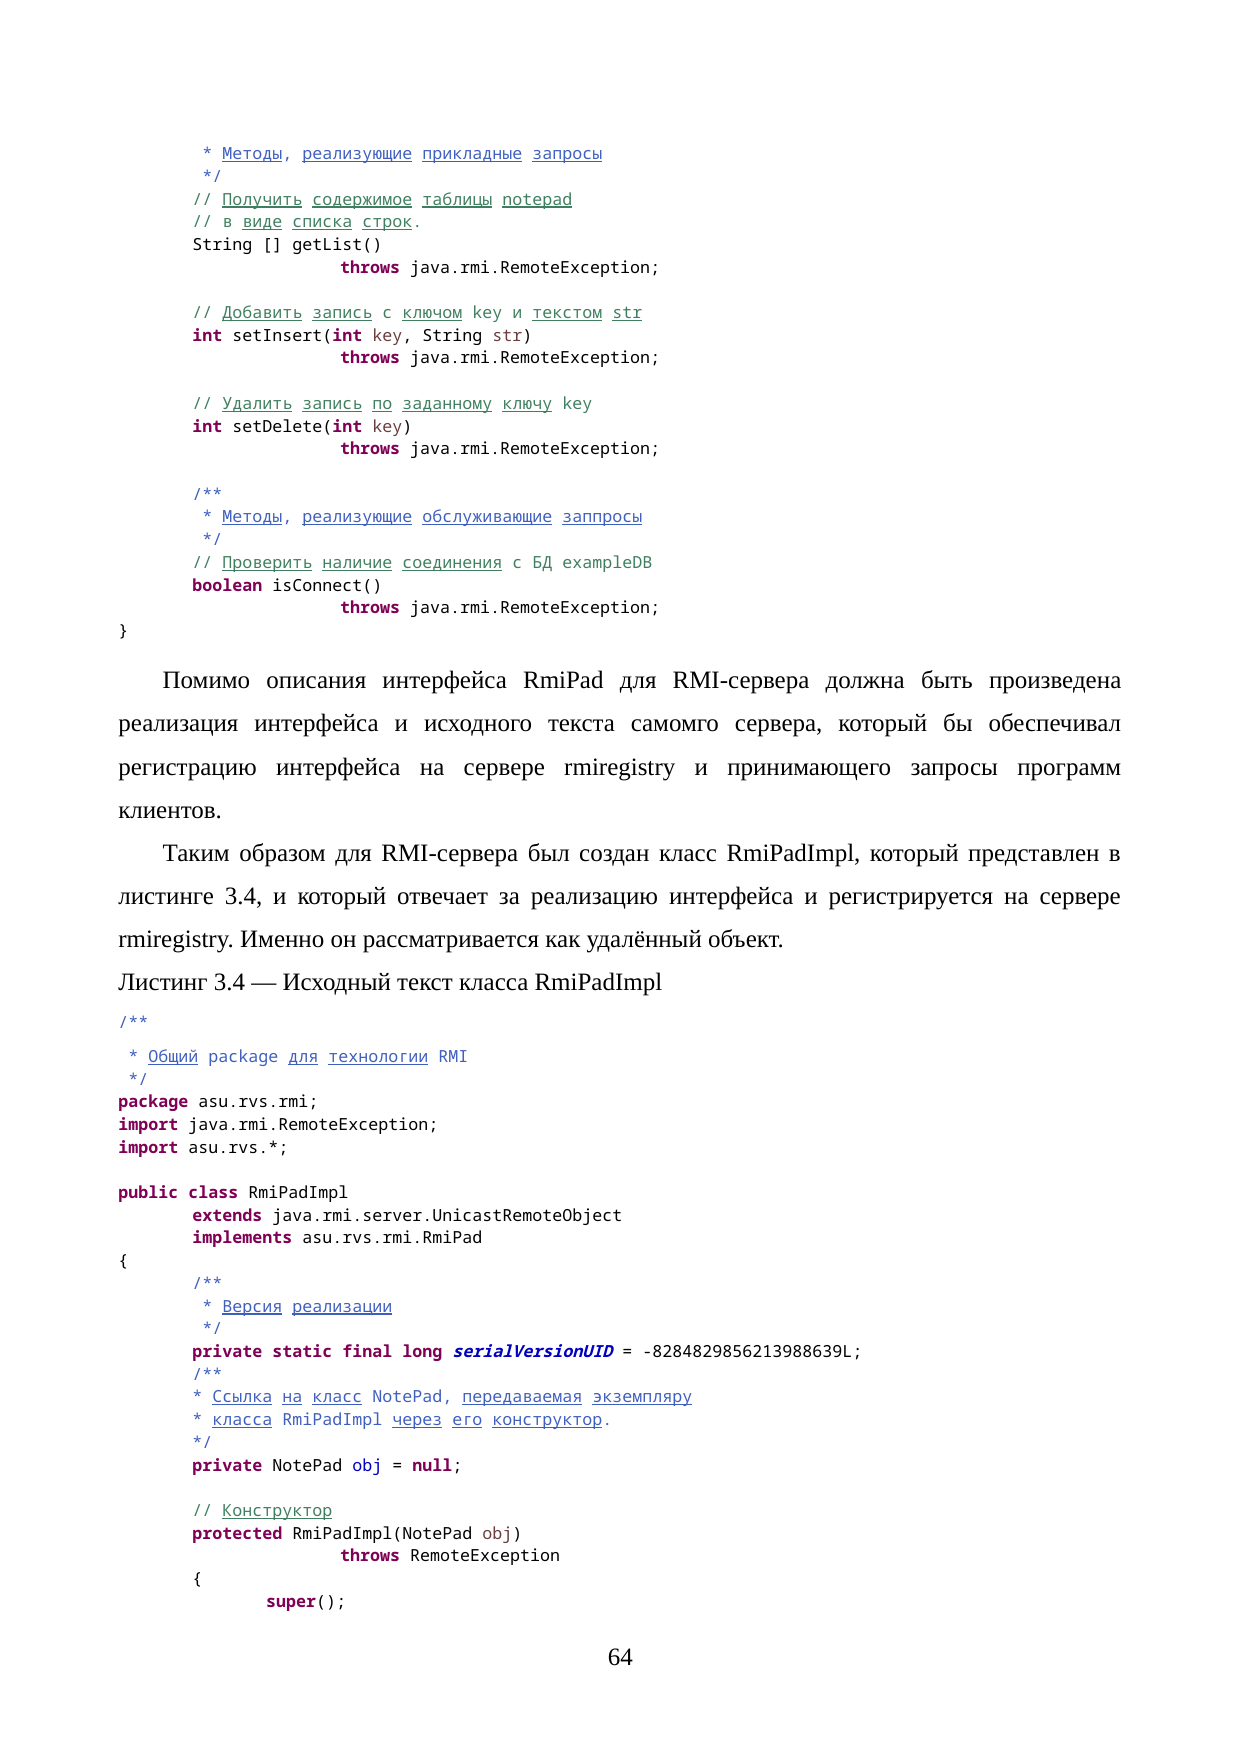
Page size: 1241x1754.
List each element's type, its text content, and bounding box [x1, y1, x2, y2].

text import java.rmi.RemoteException; [118, 1113, 1122, 1135]
text /** [118, 1362, 1122, 1385]
text // в виде списка строк. [118, 210, 1122, 233]
text Помимо описания интерфейса RmiPad для RMI-сервера должна быть произведена реализация интерфейса и исходного текста самомго сервера, который бы обеспечивал регистрацию интерфейса на сервере rmiregistry и принимающего запросы программ клиентов. [118, 665, 1122, 823]
text throws RemoteException [118, 1544, 1122, 1567]
text String [] getList() [118, 233, 1122, 255]
text int setDelete(int key) [118, 414, 1122, 437]
text { [118, 1567, 1122, 1589]
text private NotePad obj = null; [118, 1453, 1122, 1476]
text // Проверить наличие соединения с БД exampleDB [118, 551, 1122, 573]
text throws java.rmi.RemoteException; [118, 255, 1122, 278]
text extends java.rmi.server.UnicastRemoteObject [118, 1203, 1122, 1226]
text throws java.rmi.RemoteException; [118, 596, 1122, 619]
text protected RmiPadImpl(NotePad obj) [118, 1521, 1122, 1544]
text import asu.rvs.*; [118, 1135, 1122, 1158]
text // Конструктор [118, 1499, 1122, 1521]
text * Версия реализации [118, 1294, 1122, 1317]
text throws java.rmi.RemoteException; [118, 437, 1122, 460]
text /** [118, 482, 1122, 505]
text */ [118, 528, 1122, 551]
text boolean isConnect() [118, 573, 1122, 596]
text * Методы, реализующие прикладные запросы [118, 142, 1122, 164]
text } [118, 619, 1122, 641]
text int setInsert(int key, String str) [118, 323, 1122, 346]
text package asu.rvs.rmi; [118, 1090, 1122, 1113]
text public class RmiPadImpl [118, 1181, 1122, 1203]
text { [118, 1249, 1122, 1272]
text Таким образом для RMI-сервера был создан класс RmiPadImpl, который представлен в листинге 3.4, и который отвечает за реализацию интерфейса и регистрируется на сервере rmiregistry. Именно он рассматривается как удалённый объект. [118, 838, 1122, 953]
text */ [118, 1067, 1122, 1090]
text /** [118, 1010, 1122, 1033]
text */ [118, 1317, 1122, 1340]
text Листинг 3.4 — Исходный текст класса RmiPadImpl [118, 967, 1122, 996]
text // Добавить запись с ключом key и текстом str [118, 301, 1122, 323]
text * класса RmiPadImpl через его конструктор. [118, 1408, 1122, 1431]
text implements asu.rvs.rmi.RmiPad [118, 1226, 1122, 1249]
text throws java.rmi.RemoteException; [118, 346, 1122, 369]
text * Методы, реализующие обслуживающие заппросы [118, 505, 1122, 528]
text /** [118, 1272, 1122, 1294]
text private static final long serialVersionUID = -8284829856213988639L; [118, 1340, 1122, 1362]
text */ [118, 164, 1122, 187]
text * Общий package для технологии RMI [118, 1044, 1122, 1067]
text super(); [118, 1589, 1122, 1612]
text */ [118, 1431, 1122, 1453]
text * Ссылка на класс NotePad, передаваемая экземпляру [118, 1385, 1122, 1408]
text // Получить содержимое таблицы notepad [118, 187, 1122, 210]
text // Удалить запись по заданному ключу key [118, 392, 1122, 414]
